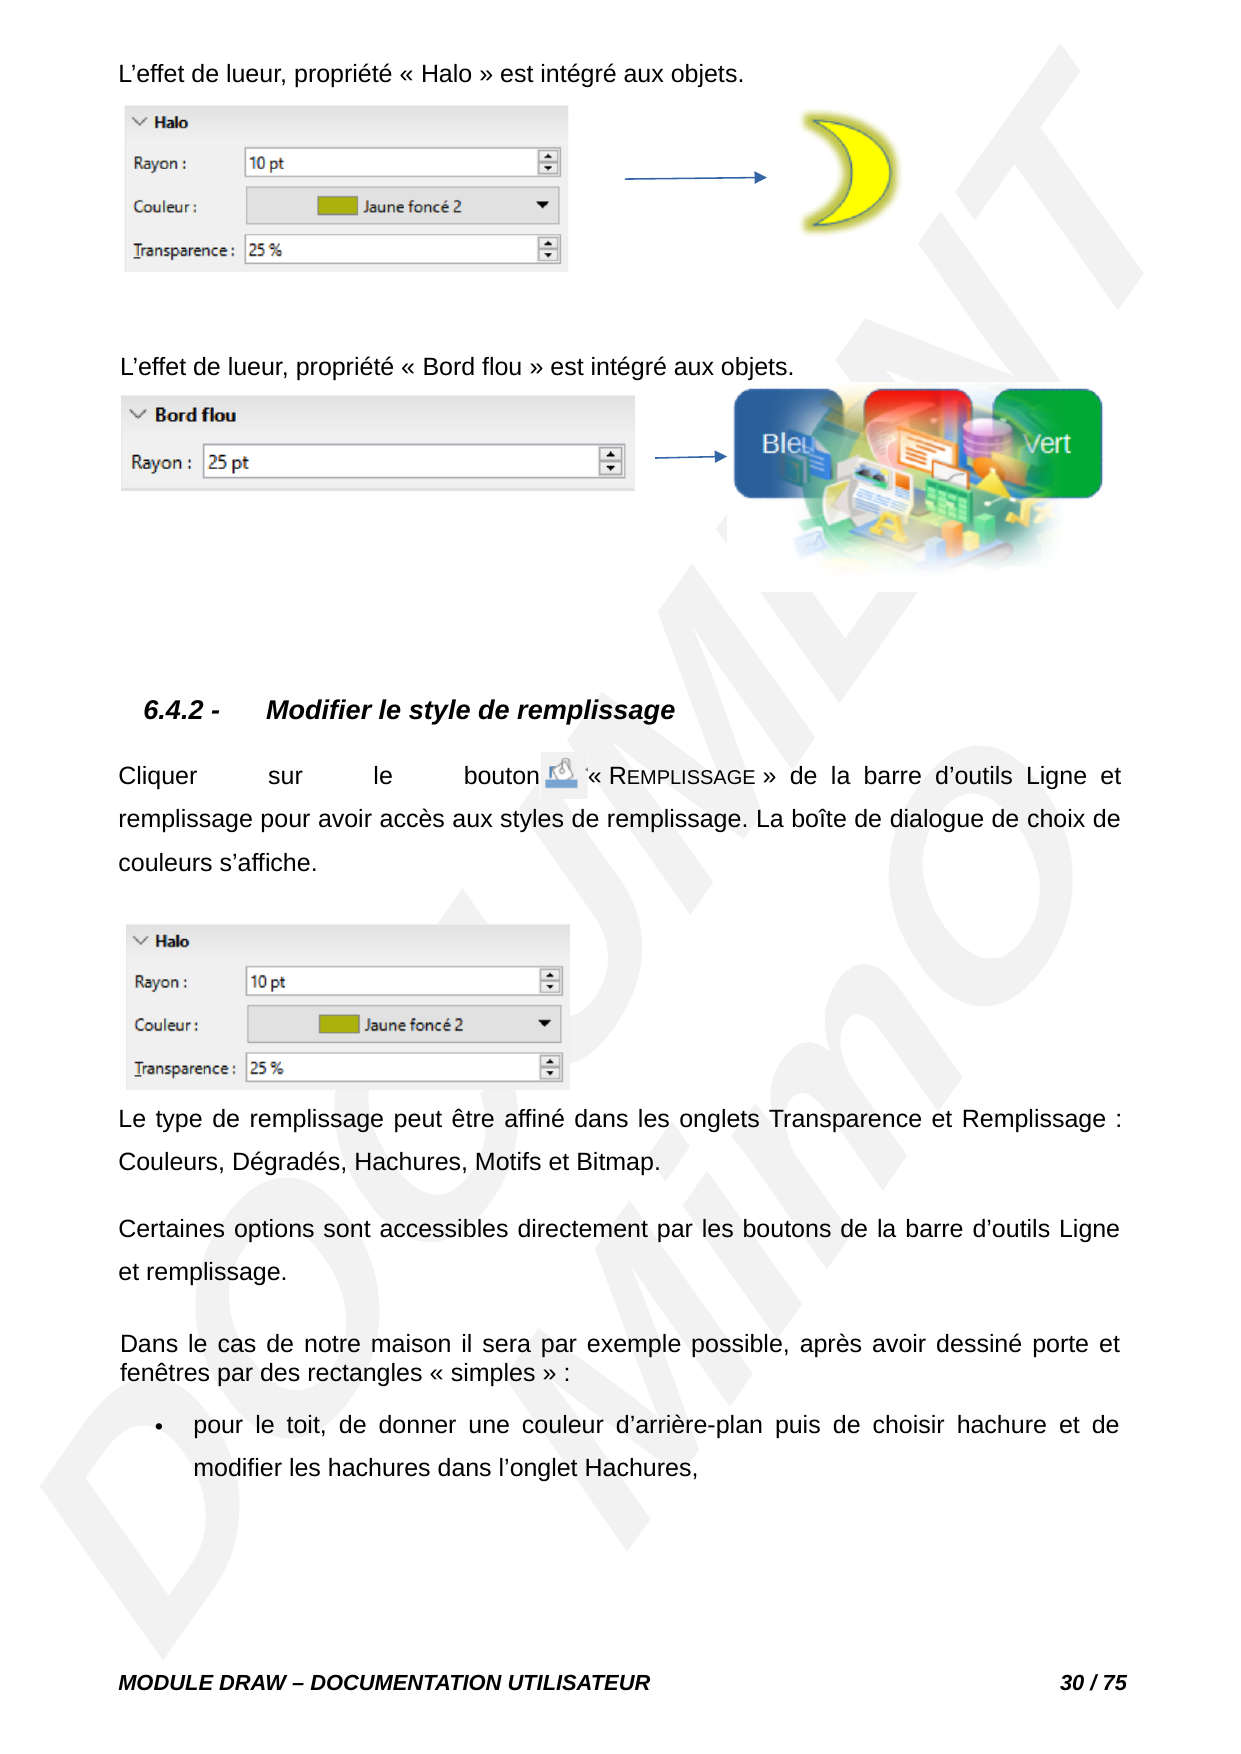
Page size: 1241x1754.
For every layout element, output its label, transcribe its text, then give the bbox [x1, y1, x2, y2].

picture [124, 105, 569, 272]
picture [540, 752, 588, 799]
picture [790, 103, 919, 245]
text Certaines options sont accessibles directement par les boutons de la barre d’outils Ligne et remplissage. [118, 1214, 1122, 1286]
text Cliquer sur le bouton « Remplissage » de la barre d’outils Ligne et remplissage pour avoir accès aux styles de remplissage. La boîte de dialogue de choix de couleurs s’affiche. [118, 761, 1122, 876]
picture [727, 382, 1110, 592]
list pour le toit, de donner une couleur d’arrière-plan puis de choisir hachure et de modifier les hachures dans l’onglet Hachures, [156, 1410, 1122, 1482]
picture [126, 924, 570, 1090]
picture [121, 395, 635, 491]
text L’effet de lueur, propriété « Bord flou » est intégré aux objets. [120, 352, 1122, 381]
subtitle Modifier le style de remplissage [143, 694, 1122, 725]
text L’effet de lueur, propriété « Halo » est intégré aux objets. [118, 59, 1122, 88]
text Le type de remplissage peut être affiné dans les onglets Transparence et Remplissage : Couleurs, Dégradés, Hachures, Motifs et Bitmap. [118, 914, 1122, 1176]
text Dans le cas de notre maison il sera par exemple possible, après avoir dessiné porte et fenêtres par des rectangles « simples » : [120, 1329, 1122, 1387]
